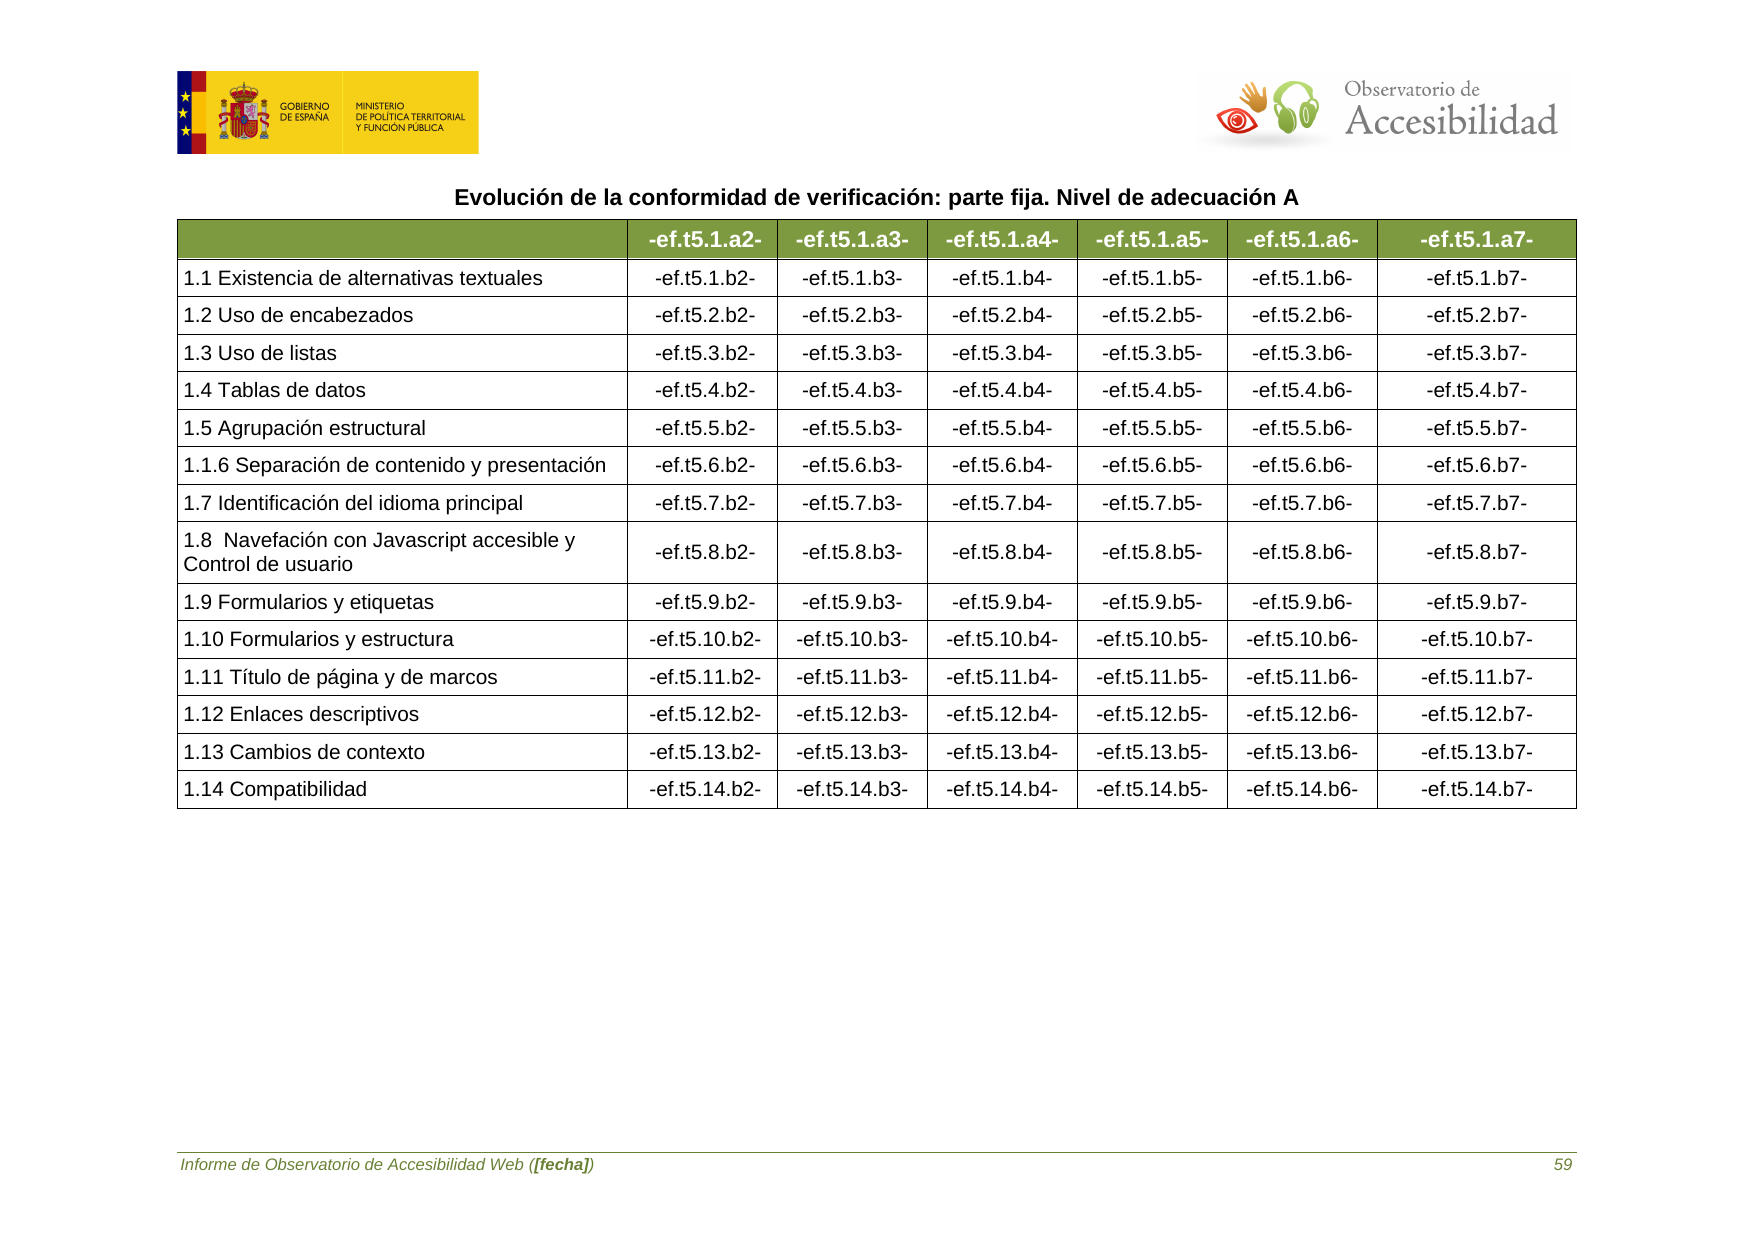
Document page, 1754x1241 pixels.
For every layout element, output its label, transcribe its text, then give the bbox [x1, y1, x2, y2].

table_cell 1.7 Identificación del idioma principal [178, 485, 627, 521]
table_cell -ef.t5.3.b6- [1228, 335, 1377, 371]
table_cell -ef.t5.10.b6- [1228, 621, 1377, 657]
table_cell -ef.t5.13.b2- [628, 734, 777, 770]
table_cell -ef.t5.12.b2- [628, 696, 777, 732]
table_cell -ef.t5.8.b3- [778, 522, 927, 582]
table_cell -ef.t5.13.b5- [1078, 734, 1227, 770]
table_cell -ef.t5.8.b6- [1228, 522, 1377, 582]
table_cell -ef.t5.7.b6- [1228, 485, 1377, 521]
table_cell -ef.t5.14.b4- [928, 771, 1077, 807]
table_cell -ef.t5.14.b6- [1228, 771, 1377, 807]
table_cell -ef.t5.12.b6- [1228, 696, 1377, 732]
table_cell 1.4 Tablas de datos [178, 372, 627, 408]
table_cell -ef.t5.3.b7- [1378, 335, 1576, 371]
table_cell -ef.t5.10.b4- [928, 621, 1077, 657]
table_cell -ef.t5.2.b6- [1228, 297, 1377, 333]
table_cell -ef.t5.8.b7- [1378, 522, 1576, 582]
table_cell -ef.t5.7.b2- [628, 485, 777, 521]
table_cell -ef.t5.13.b7- [1378, 734, 1576, 770]
table_cell -ef.t5.8.b5- [1078, 522, 1227, 582]
table_cell 1.12 Enlaces descriptivos [178, 696, 627, 732]
table_cell 1.5 Agrupación estructural [178, 410, 627, 446]
table_cell -ef.t5.10.b5- [1078, 621, 1227, 657]
picture [177, 71, 479, 154]
table_cell -ef.t5.9.b7- [1378, 584, 1576, 620]
table_cell -ef.t5.9.b6- [1228, 584, 1377, 620]
table_cell -ef.t5.9.b4- [928, 584, 1077, 620]
table_cell -ef.t5.6.b3- [778, 447, 927, 483]
table_cell -ef.t5.7.b5- [1078, 485, 1227, 521]
table_cell -ef.t5.5.b2- [628, 410, 777, 446]
table_cell -ef.t5.7.b4- [928, 485, 1077, 521]
table_cell -ef.t5.5.b6- [1228, 410, 1377, 446]
table_cell -ef.t5.10.b7- [1378, 621, 1576, 657]
table_cell -ef.t5.8.b4- [928, 522, 1077, 582]
table_cell -ef.t5.12.b4- [928, 696, 1077, 732]
table_cell -ef.t5.14.b5- [1078, 771, 1227, 807]
table_cell -ef.t5.11.b7- [1378, 659, 1576, 695]
table_cell -ef.t5.3.b2- [628, 335, 777, 371]
table_cell -ef.t5.4.b3- [778, 372, 927, 408]
table_cell 1.8 Navefación con Javascript accesible y Control de usuario [178, 522, 627, 582]
table_cell 1.1.6 Separación de contenido y presentación [178, 447, 627, 483]
table_cell -ef.t5.10.b3- [778, 621, 927, 657]
table_cell -ef.t5.14.b7- [1378, 771, 1576, 807]
table_header -ef.t5.1.a6- [1228, 220, 1377, 258]
table_cell -ef.t5.4.b7- [1378, 372, 1576, 408]
table_cell -ef.t5.6.b6- [1228, 447, 1377, 483]
table_cell -ef.t5.1.b7- [1378, 260, 1576, 296]
table_header -ef.t5.1.a7- [1378, 220, 1576, 258]
table_cell -ef.t5.11.b5- [1078, 659, 1227, 695]
table_header -ef.t5.1.a5- [1078, 220, 1227, 258]
table_cell -ef.t5.5.b7- [1378, 410, 1576, 446]
table_cell 1.13 Cambios de contexto [178, 734, 627, 770]
table_cell -ef.t5.6.b4- [928, 447, 1077, 483]
table_header -ef.t5.1.a4- [928, 220, 1077, 258]
table_cell -ef.t5.4.b2- [628, 372, 777, 408]
table_cell -ef.t5.7.b3- [778, 485, 927, 521]
table_cell 1.11 Título de página y de marcos [178, 659, 627, 695]
table_cell -ef.t5.11.b3- [778, 659, 927, 695]
table_cell -ef.t5.13.b4- [928, 734, 1077, 770]
table_cell -ef.t5.7.b7- [1378, 485, 1576, 521]
table_cell -ef.t5.6.b7- [1378, 447, 1576, 483]
table_cell -ef.t5.11.b6- [1228, 659, 1377, 695]
table_cell -ef.t5.9.b3- [778, 584, 927, 620]
table_cell -ef.t5.4.b6- [1228, 372, 1377, 408]
table_cell -ef.t5.6.b2- [628, 447, 777, 483]
table_cell -ef.t5.14.b3- [778, 771, 927, 807]
table_cell 1.14 Compatibilidad [178, 771, 627, 807]
table_cell -ef.t5.9.b2- [628, 584, 777, 620]
table_cell -ef.t5.5.b4- [928, 410, 1077, 446]
table_cell -ef.t5.9.b5- [1078, 584, 1227, 620]
table_cell -ef.t5.10.b2- [628, 621, 777, 657]
table_cell -ef.t5.2.b4- [928, 297, 1077, 333]
table_cell -ef.t5.11.b2- [628, 659, 777, 695]
table_cell -ef.t5.2.b5- [1078, 297, 1227, 333]
table_header -ef.t5.1.a2- [628, 220, 777, 258]
table_cell -ef.t5.12.b5- [1078, 696, 1227, 732]
table_cell -ef.t5.13.b3- [778, 734, 927, 770]
table_cell -ef.t5.12.b7- [1378, 696, 1576, 732]
table_header [178, 220, 627, 258]
table_cell -ef.t5.2.b2- [628, 297, 777, 333]
table_cell -ef.t5.5.b5- [1078, 410, 1227, 446]
table_cell -ef.t5.3.b4- [928, 335, 1077, 371]
table_cell -ef.t5.3.b3- [778, 335, 927, 371]
table_header -ef.t5.1.a3- [778, 220, 927, 258]
table_cell 1.9 Formularios y etiquetas [178, 584, 627, 620]
table_cell 1.10 Formularios y estructura [178, 621, 627, 657]
table_cell -ef.t5.14.b2- [628, 771, 777, 807]
table_cell 1.3 Uso de listas [178, 335, 627, 371]
table_cell -ef.t5.1.b2- [628, 260, 777, 296]
table_cell 1.1 Existencia de alternativas textuales [178, 260, 627, 296]
picture [1196, 72, 1572, 154]
table_cell -ef.t5.2.b7- [1378, 297, 1576, 333]
table_cell -ef.t5.8.b2- [628, 522, 777, 582]
table_cell -ef.t5.11.b4- [928, 659, 1077, 695]
table_cell -ef.t5.1.b3- [778, 260, 927, 296]
table_cell -ef.t5.6.b5- [1078, 447, 1227, 483]
table_cell -ef.t5.12.b3- [778, 696, 927, 732]
table_cell -ef.t5.2.b3- [778, 297, 927, 333]
table_cell -ef.t5.5.b3- [778, 410, 927, 446]
table_cell -ef.t5.1.b6- [1228, 260, 1377, 296]
table_cell -ef.t5.1.b4- [928, 260, 1077, 296]
text Evolución de la conformidad de verificación: parte fija. Nivel de adecuación A [177, 184, 1577, 211]
table_cell -ef.t5.13.b6- [1228, 734, 1377, 770]
table_cell -ef.t5.1.b5- [1078, 260, 1227, 296]
table_cell 1.2 Uso de encabezados [178, 297, 627, 333]
table_cell -ef.t5.3.b5- [1078, 335, 1227, 371]
table_cell -ef.t5.4.b4- [928, 372, 1077, 408]
table_cell -ef.t5.4.b5- [1078, 372, 1227, 408]
